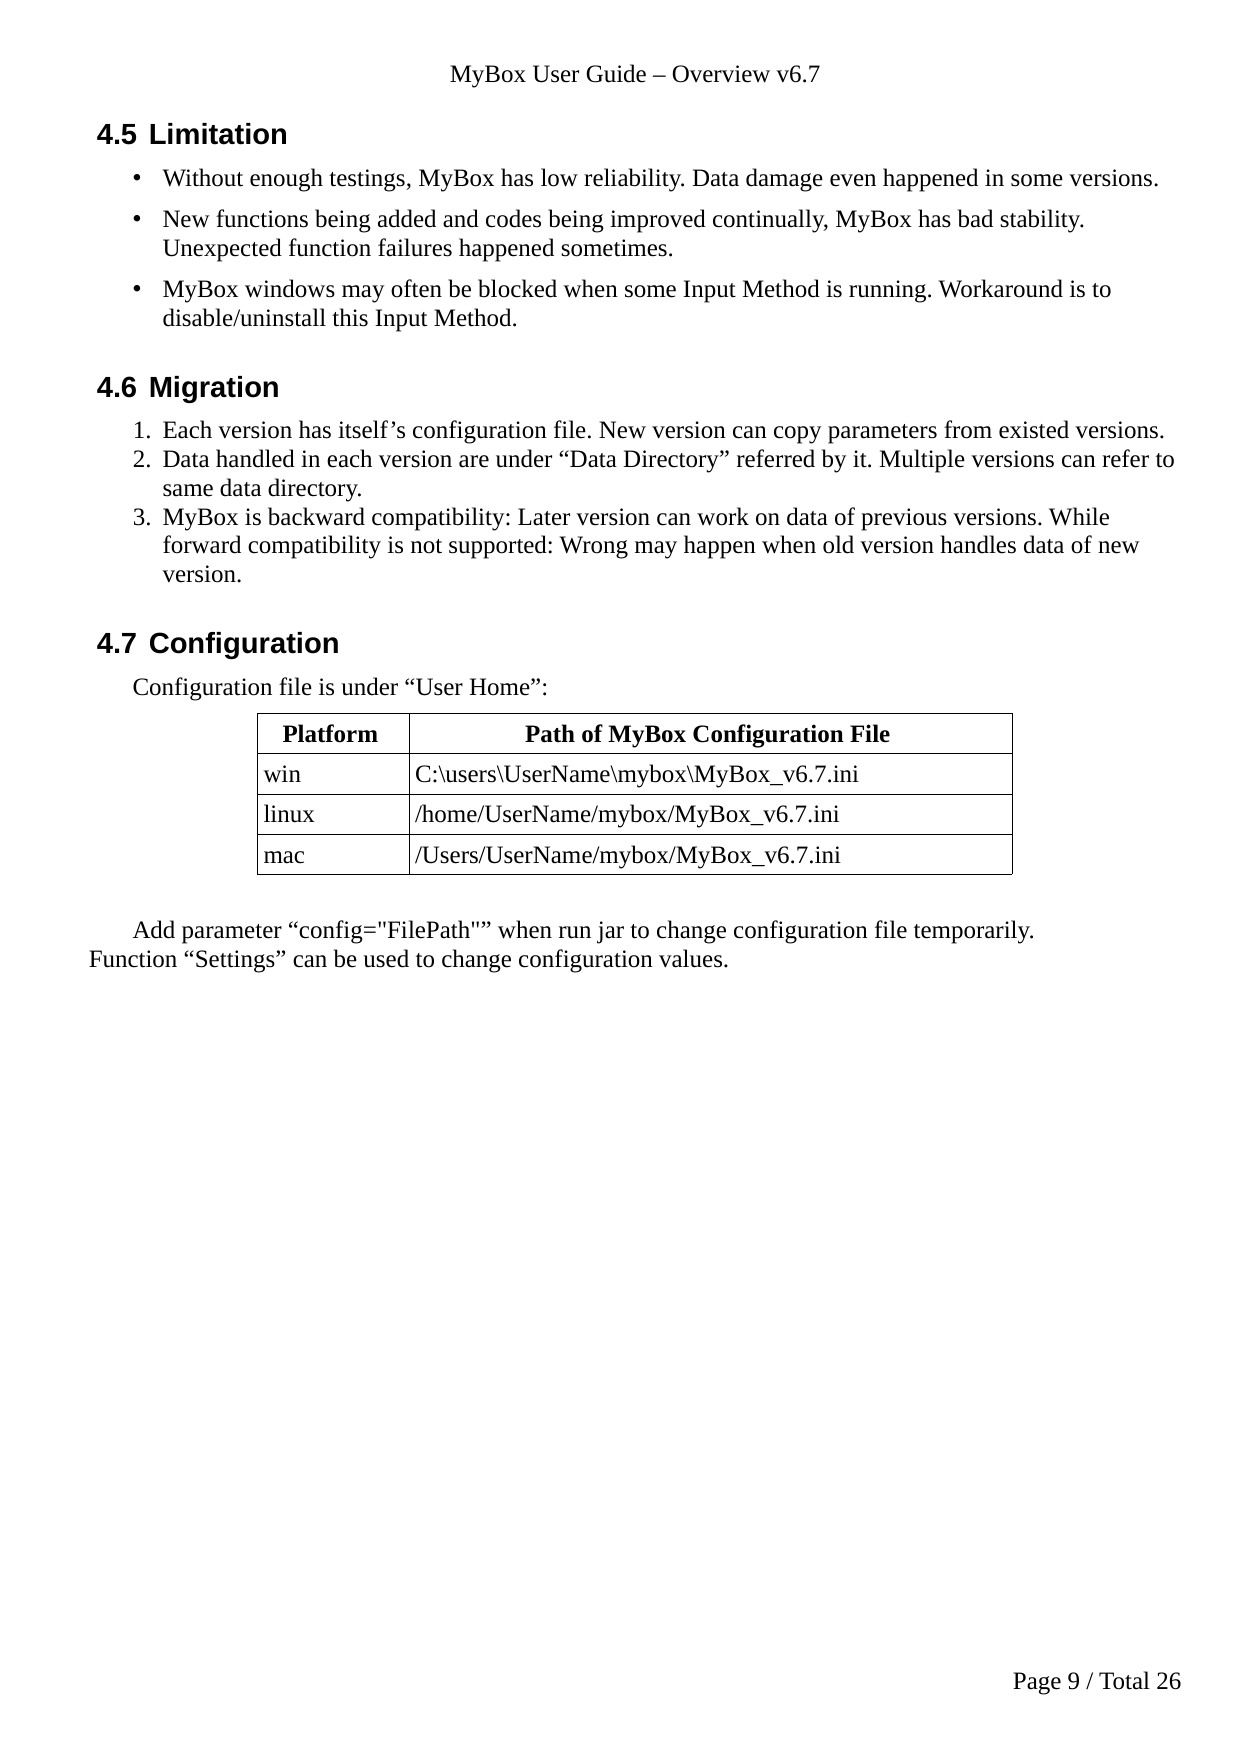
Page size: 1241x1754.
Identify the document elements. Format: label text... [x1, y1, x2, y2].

subtitle Limitation [88, 117, 1181, 151]
list MyBox windows may often be blocked when some Input Method is running. Workaround is to disable/uninstall this Input Method. [133, 274, 1181, 332]
list Each version has itself’s configuration file. New version can copy parameters from existed versions. [133, 416, 1181, 444]
list Data handled in each version are under “Data Directory” referred by it. Multiple versions can refer to same data directory. [133, 444, 1181, 502]
table_cell /Users/UserName/mybox/MyBox_v6.7.ini [410, 835, 1012, 874]
table_cell mac [258, 835, 409, 874]
table_cell C:\users\UserName\mybox\MyBox_v6.7.ini [410, 754, 1012, 793]
list MyBox is backward compatibility: Later version can work on data of previous versions. While forward compatibility is not supported: Wrong may happen when old version handles data of new version. [133, 502, 1181, 588]
table_cell win [258, 754, 409, 793]
subtitle Migration [88, 369, 1181, 403]
text Configuration file is under “User Home”: [88, 672, 1181, 700]
subtitle Configuration [88, 626, 1181, 659]
table_cell linux [258, 795, 409, 834]
list Without enough testings, MyBox has low reliability. Data damage even happened in some versions. [133, 163, 1181, 192]
text Add parameter “config="FilePath"” when run jar to change configuration file temporarily. Function “Settings” can be used to change configuration values. [88, 916, 1181, 973]
list New functions being added and codes being improved continually, MyBox has bad stability. Unexpected function failures happened sometimes. [133, 204, 1181, 262]
table_header Platform [258, 714, 409, 753]
table_cell /home/UserName/mybox/MyBox_v6.7.ini [410, 795, 1012, 834]
table_header Path of MyBox Configuration File [410, 714, 1012, 753]
